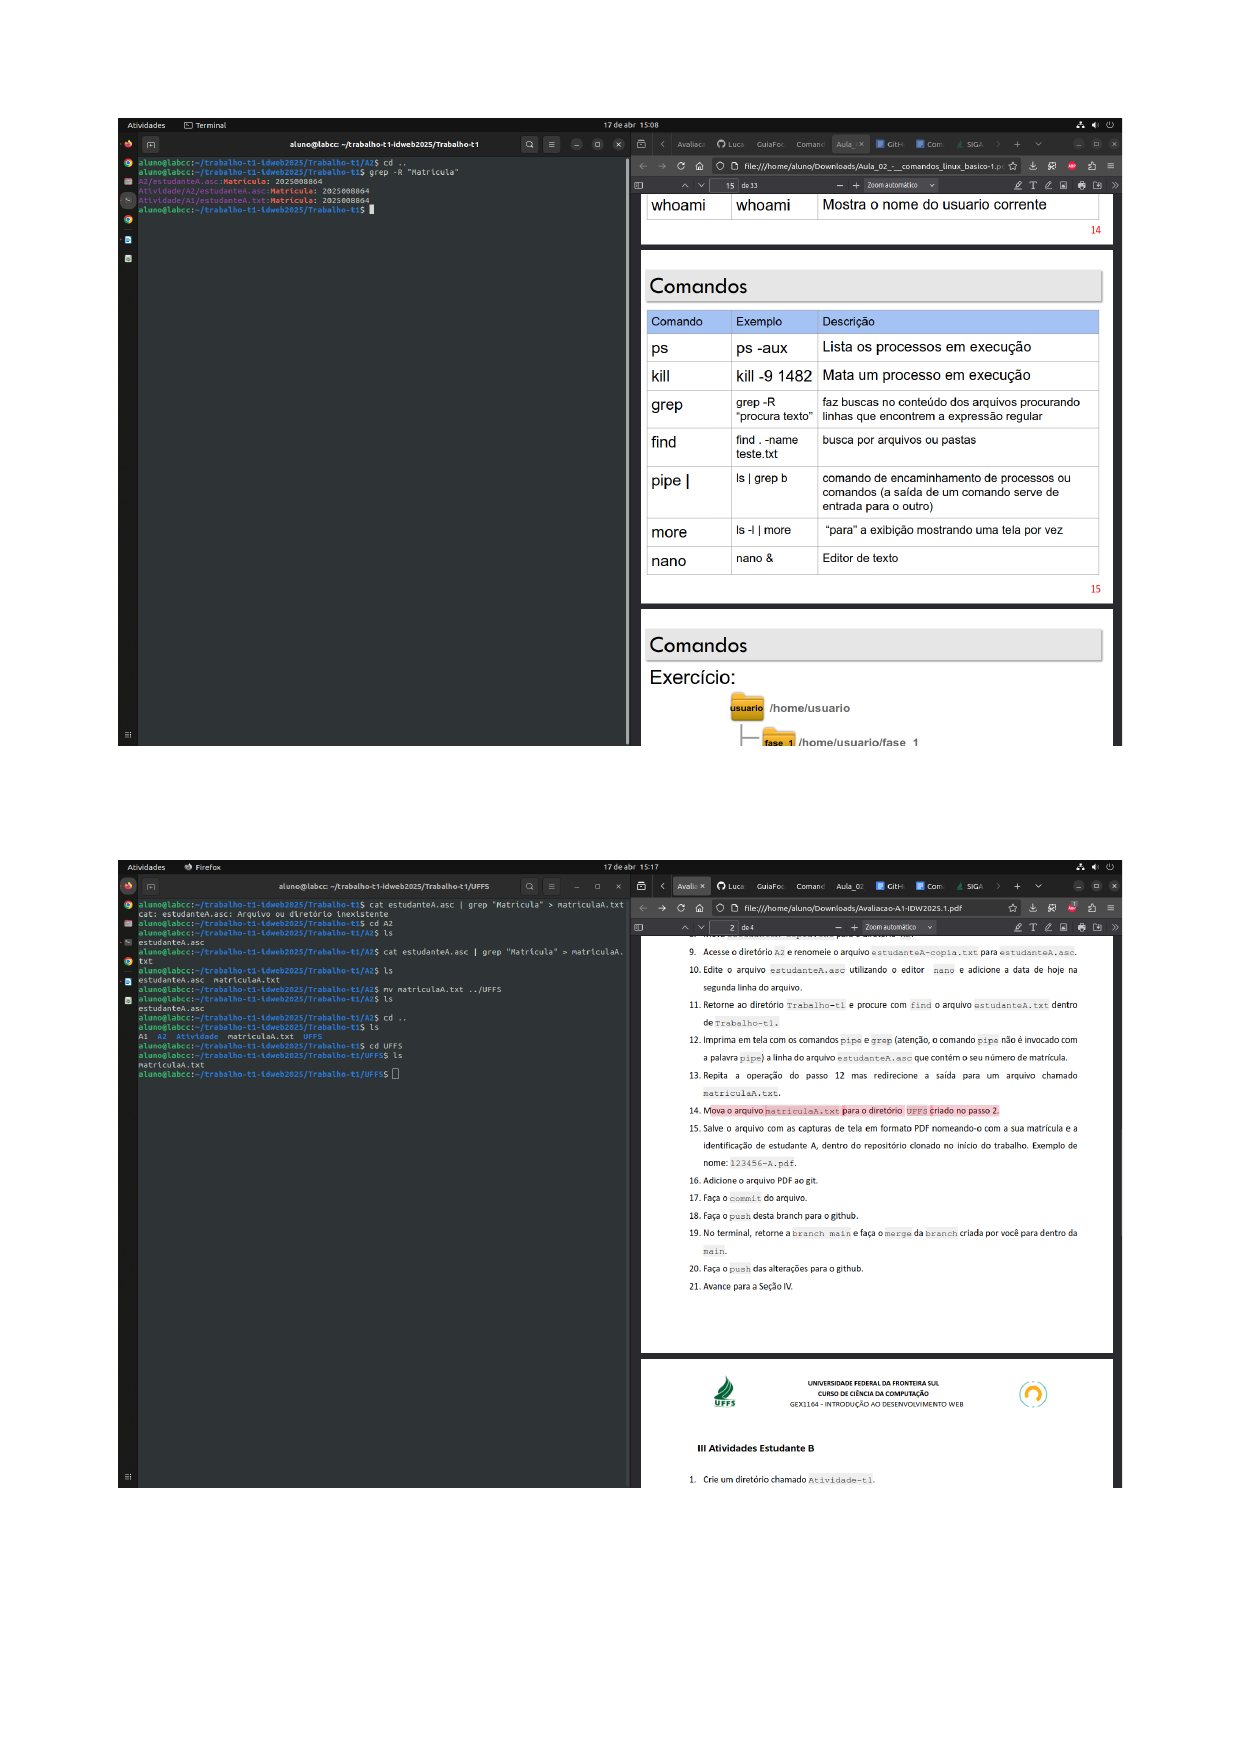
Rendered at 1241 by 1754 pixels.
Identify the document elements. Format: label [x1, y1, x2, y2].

picture [118, 118, 1123, 746]
picture [118, 860, 1123, 1488]
